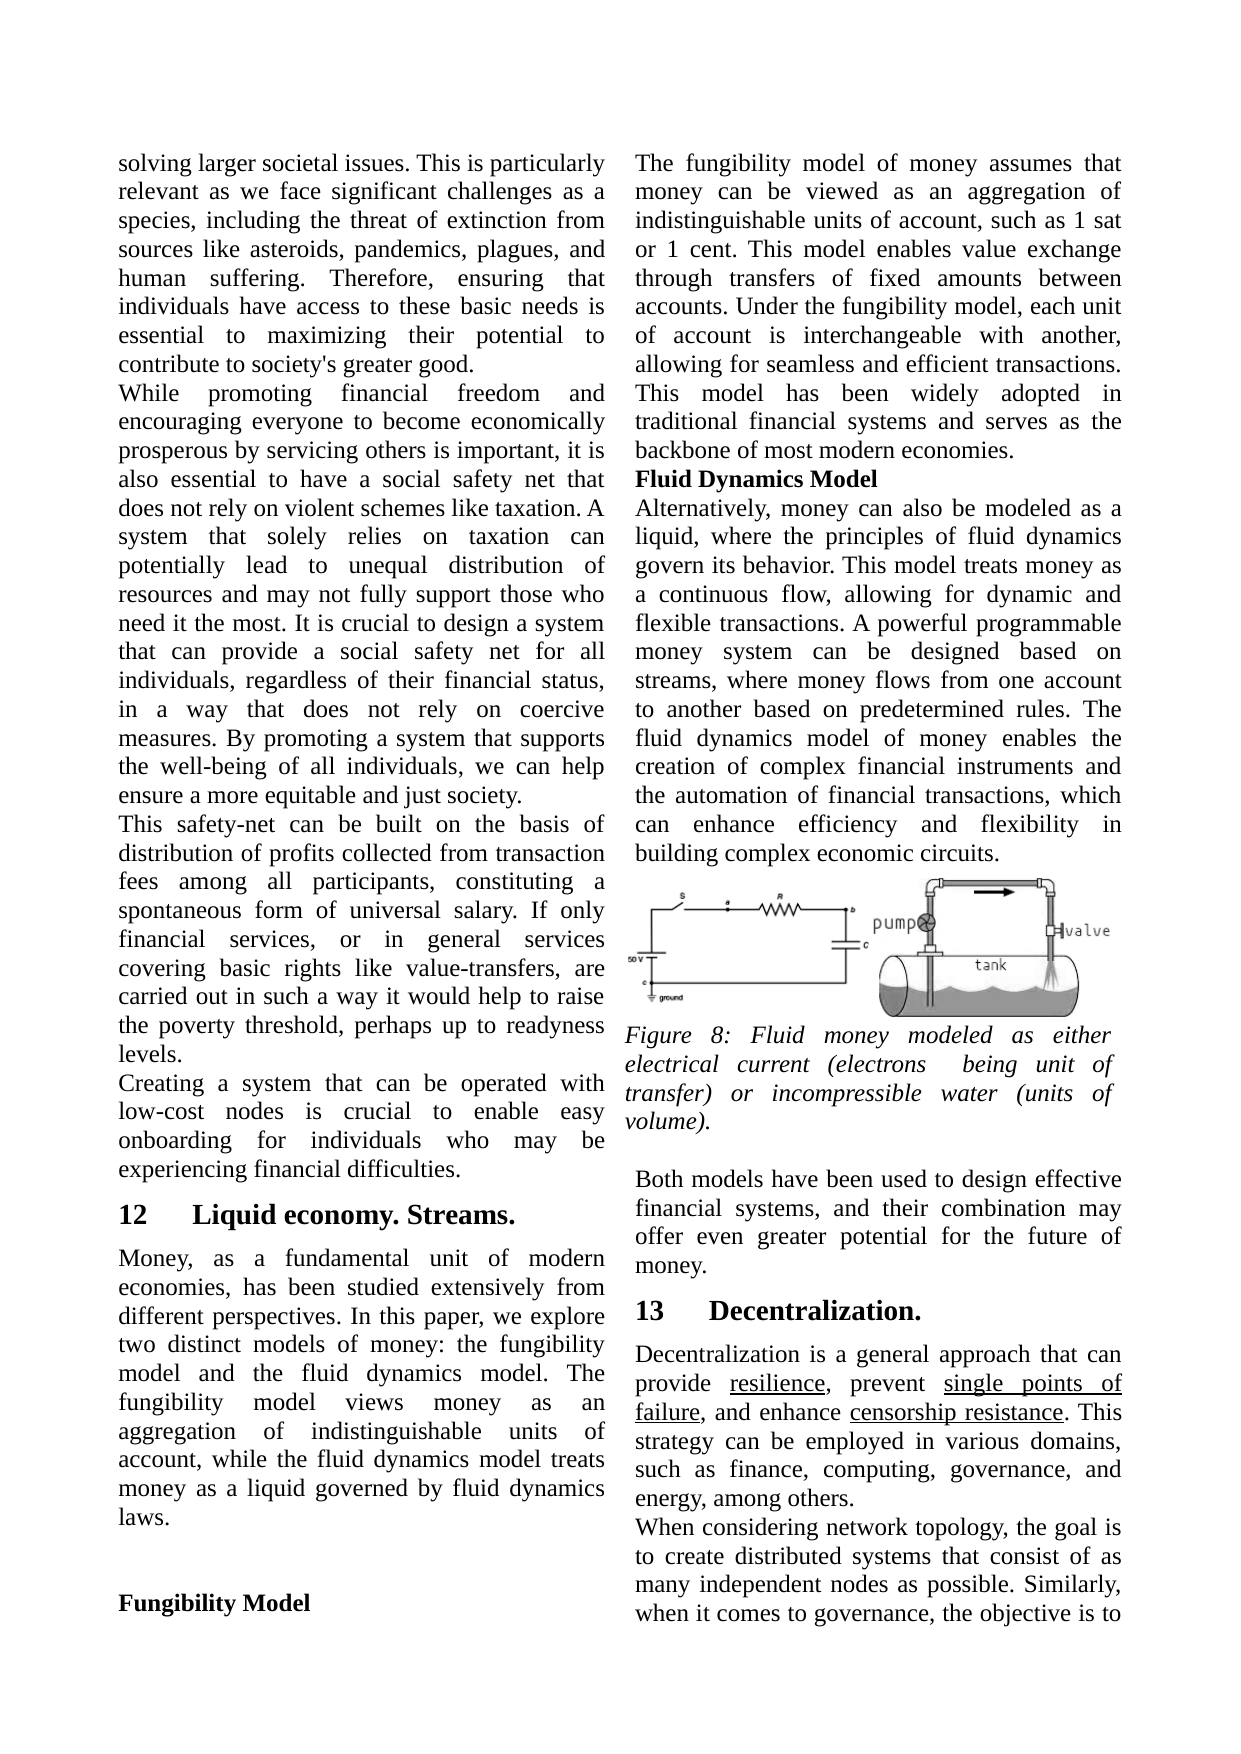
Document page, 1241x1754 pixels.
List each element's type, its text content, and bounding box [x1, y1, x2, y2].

text Both models have been used to design effective financial systems, and their combination may offer even greater potential for the future of money. [635, 1164, 1122, 1279]
subtitle Decentralization. [635, 1293, 1122, 1327]
text Fungibility Model [118, 1588, 605, 1617]
subtitle Liquid economy. Streams. [118, 1197, 605, 1231]
text Money, as a fundamental unit of modern economies, has been studied extensively from different perspectives. In this paper, we explore two distinct models of money: the fungibility model and the fluid dynamics model. The fungibility model views money as an aggregation of indistinguishable units of account, while the fluid dynamics model treats money as a liquid governed by fluid dynamics laws. [118, 1243, 605, 1531]
text This safety-net can be built on the basis of distribution of profits collected from transaction fees among all participants, constituting a spontaneous form of universal salary. If only financial services, or in general services covering basic rights like value-transfers, are carried out in such a way it would help to raise the poverty threshold, perhaps up to readyness levels. [118, 809, 605, 1068]
text Decentralization is a general approach that can provide resilience, prevent single points of failure, and enhance censorship resistance. This strategy can be employed in various domains, such as finance, computing, governance, and energy, among others. [635, 1339, 1122, 1512]
text Fluid Dynamics Model [635, 464, 1122, 493]
text Creating a system that can be operated with low-cost nodes is crucial to enable easy onboarding for individuals who may be experiencing financial difficulties. [118, 1068, 605, 1183]
text When considering network topology, the goal is to create distributed systems that consist of as many independent nodes as possible. Similarly, when it comes to governance, the objective is to [635, 1512, 1122, 1627]
text solving larger societal issues. This is particularly relevant as we face significant challenges as a species, including the threat of extinction from sources like asteroids, pandemics, plagues, and human suffering. Therefore, ensuring that individuals have access to these basic needs is essential to maximizing their potential to contribute to society's greater good. [118, 148, 605, 378]
text Alternatively, money can also be modeled as a liquid, where the principles of fluid dynamics govern its behavior. This model treats money as a continuous flow, allowing for dynamic and flexible transactions. A powerful programmable money system can be designed based on streams, where money flows from one account to another based on predetermined rules. The fluid dynamics model of money enables the creation of complex financial instruments and the automation of financial transactions, which can enhance efficiency and flexibility in building complex economic circuits. [635, 493, 1122, 866]
text While promoting financial freedom and encouraging everyone to become economically prosperous by servicing others is important, it is also essential to have a social safety net that does not rely on violent schemes like taxation. A system that solely relies on taxation can potentially lead to unequal distribution of resources and may not fully support those who need it the most. It is crucial to design a system that can provide a social safety net for all individuals, regardless of their financial status, in a way that does not rely on coercive measures. By promoting a system that supports the well-being of all individuals, we can help ensure a more equitable and just society. [118, 378, 605, 809]
picture [624, 874, 1112, 1021]
text The fungibility model of money assumes that money can be viewed as an aggregation of indistinguishable units of account, such as 1 sat or 1 cent. This model enables value exchange through transfers of fixed amounts between accounts. Under the fungibility model, each unit of account is interchangeable with another, allowing for seamless and efficient transactions. This model has been widely adopted in traditional financial systems and serves as the backbone of most modern economies. [635, 148, 1122, 464]
text Figure 8: Fluid money modeled as either electrical current (electrons being unit of transfer) or incompressible water (units of volume). [624, 1021, 1112, 1135]
